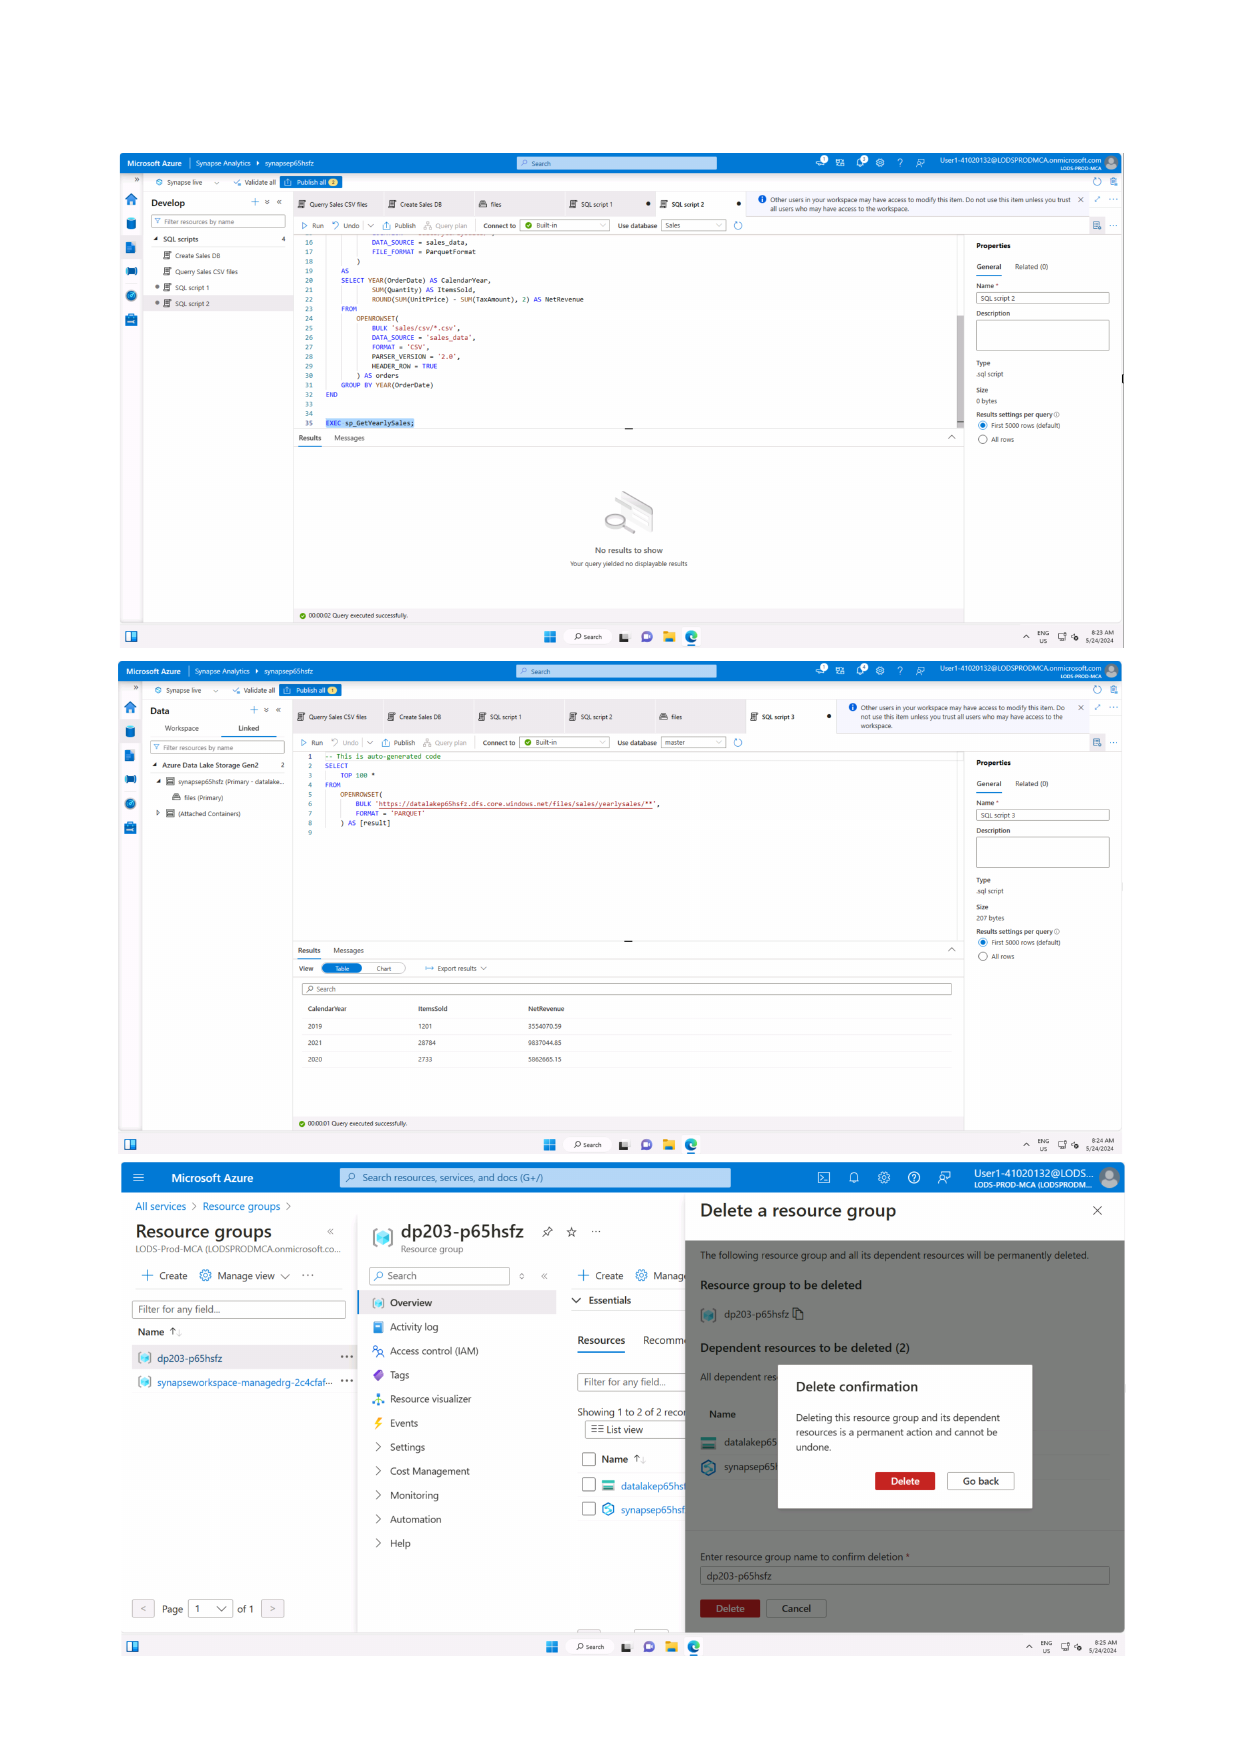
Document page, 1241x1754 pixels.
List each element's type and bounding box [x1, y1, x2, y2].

picture [119, 153, 1124, 648]
picture [118, 661, 1123, 1154]
picture [121, 1162, 1126, 1656]
